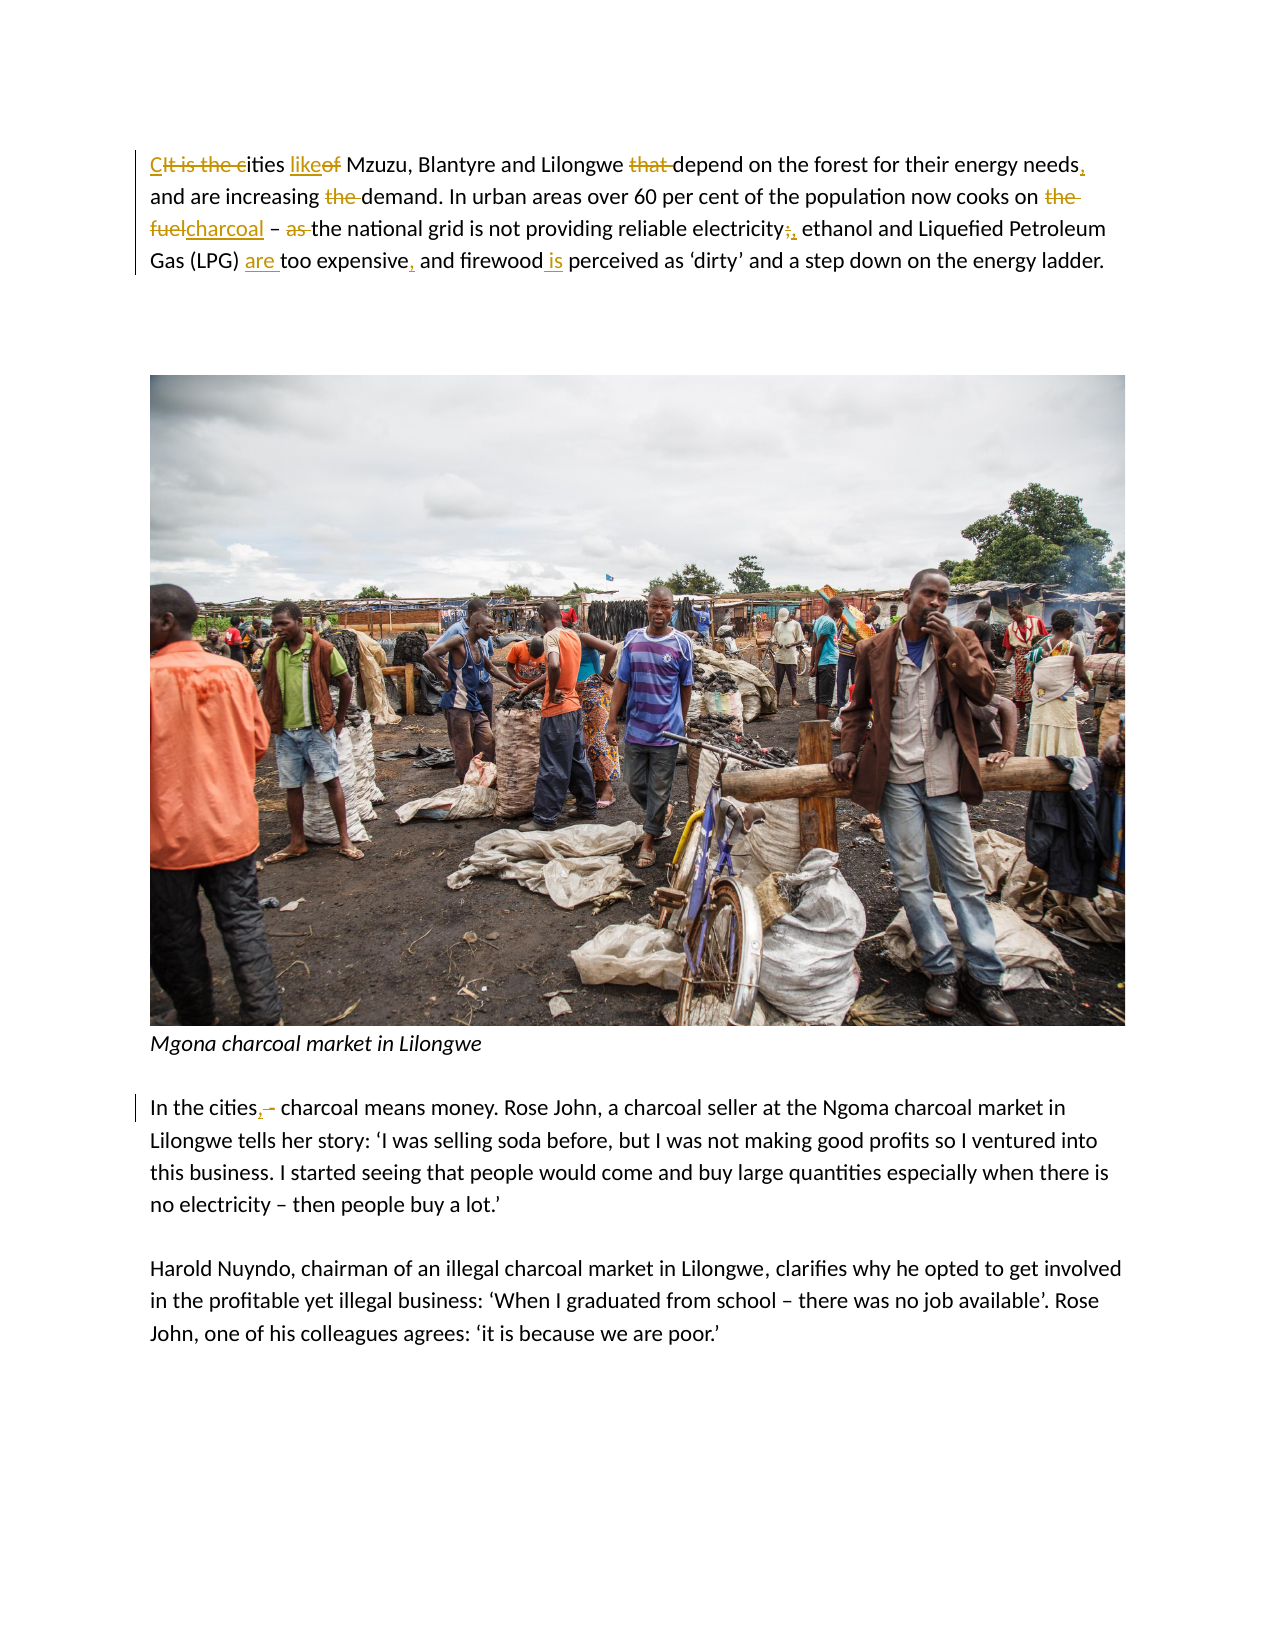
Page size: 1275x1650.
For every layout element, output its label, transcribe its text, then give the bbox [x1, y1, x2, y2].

text Mgona charcoal market in Lilongwe [150, 1029, 1125, 1057]
text Cities like Mzuzu, Blantyre and Lilongwe depend on the forest for their energy needs, and are increasing demand. In urban areas over 60 per cent of the population now cooks on charcoal – the national grid is not providing reliable electricity, ethanol and Liquefied Petroleum Gas (LPG) are too expensive, and firewood is perceived as ‘dirty’ and a step down on the energy ladder. [150, 150, 1125, 274]
text In the cities, charcoal means money. Rose John, a charcoal seller at the Ngoma charcoal market in Lilongwe tells her story: ‘I was selling soda before, but I was not making good profits so I ventured into this business. I started seeing that people would come and buy large quantities especially when there is no electricity – then people buy a lot.’ [150, 1093, 1125, 1218]
picture [150, 375, 1125, 1026]
text Harold Nuyndo, chairman of an illegal charcoal market in Lilongwe, clarifies why he opted to get involved in the profitable yet illegal business: ‘When I graduated from school – there was no job available’. Rose John, one of his colleagues agrees: ‘it is because we are poor.’ [150, 1254, 1125, 1347]
